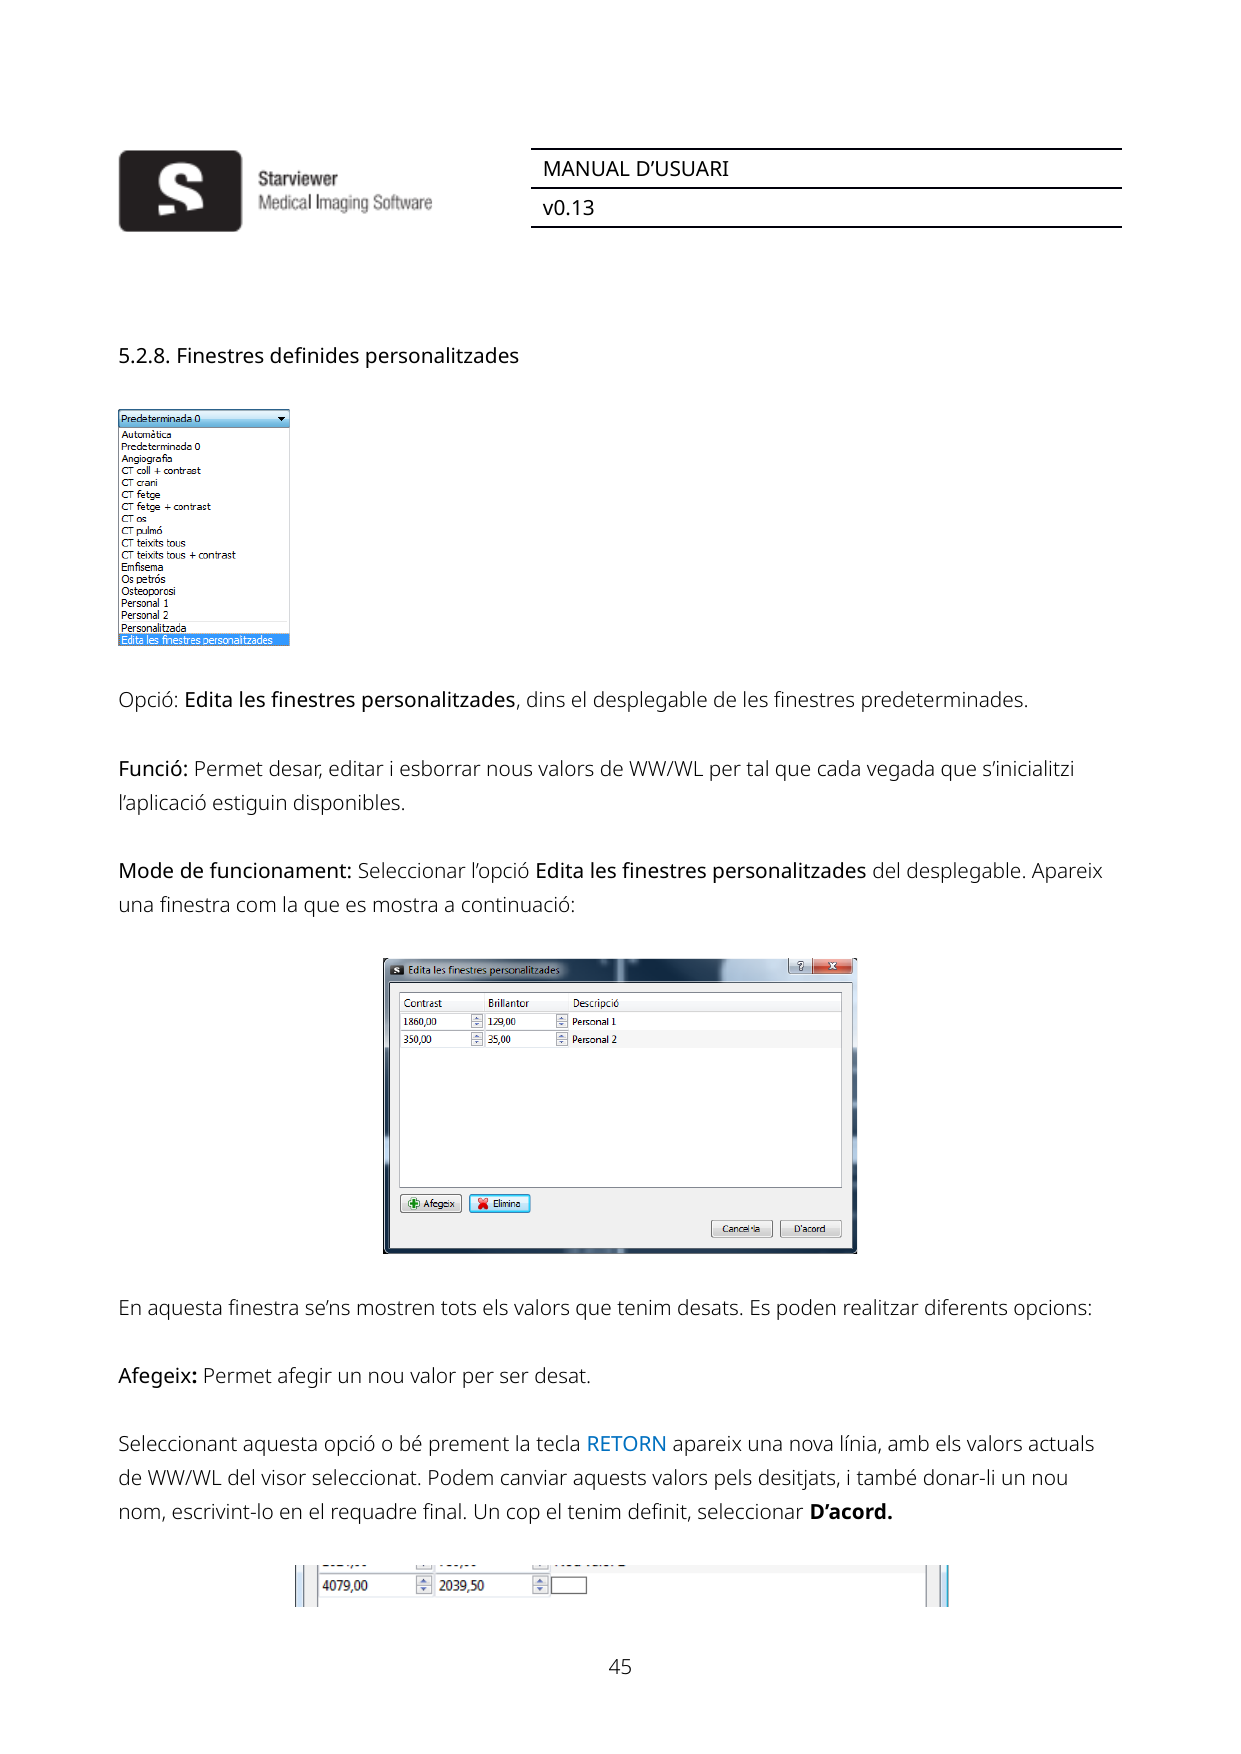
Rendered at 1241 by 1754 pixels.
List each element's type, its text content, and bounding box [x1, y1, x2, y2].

picture [118, 409, 290, 646]
subtitle Finestres definides personalitzades [118, 341, 1122, 370]
text Mode de funcionament: Seleccionar l’opció Edita les finestres personalitzades del desplegable. Apareix una finestra com la que es mostra a continuació: [118, 856, 1122, 918]
picture [383, 958, 858, 1254]
picture [295, 1565, 949, 1607]
text Afegeix: Permet afegir un nou valor per ser desat. [118, 1361, 1122, 1389]
text Funció: Permet desar, editar i esborrar nous valors de WW/WL per tal que cada vegada que s’inicialitzi l’aplicació estiguin disponibles. [118, 754, 1122, 816]
text En aquesta finestra se’ns mostren tots els valors que tenim desats. Es poden realitzar diferents opcions: [118, 1293, 1122, 1321]
text Seleccionant aquesta opció o bé prement la tecla RETORN apareix una nova línia, amb els valors actuals de WW/WL del visor seleccionat. Podem canviar aquests valors pels desitjats, i també donar-li un nou nom, escrivint-lo en el requadre final. Un cop el tenim definit, seleccionar D’acord. [118, 1429, 1122, 1526]
text Opció: Edita les finestres personalitzades, dins el desplegable de les finestres predeterminades. [118, 686, 1122, 714]
